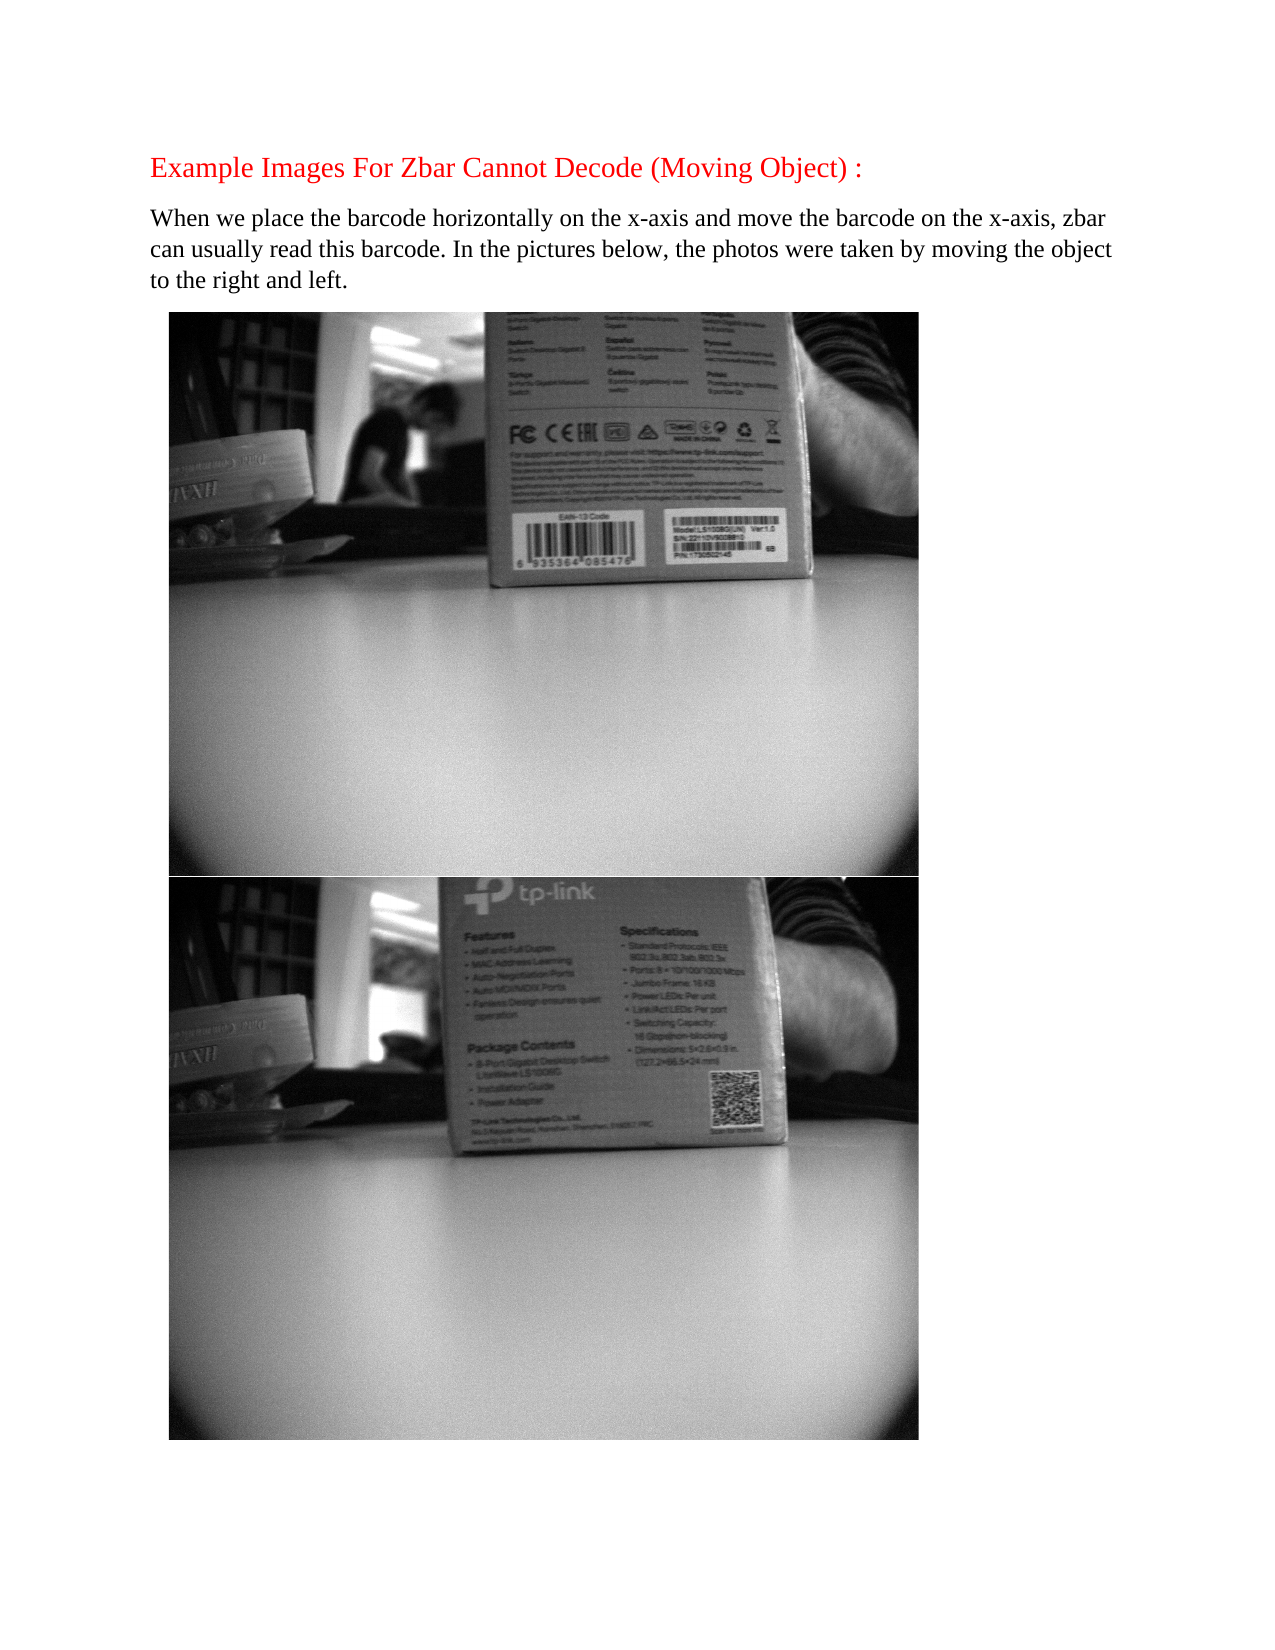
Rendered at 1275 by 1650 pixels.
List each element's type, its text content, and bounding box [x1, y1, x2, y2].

text When we place the barcode horizontally on the x-axis and move the barcode on the x-axis, zbar can usually read this barcode. In the pictures below, the photos were taken by moving the object to the right and left. [150, 203, 1125, 294]
text Example Images For Zbar Cannot Decode (Moving Object) : [150, 150, 1125, 183]
picture [168, 312, 919, 876]
picture [168, 877, 919, 1440]
